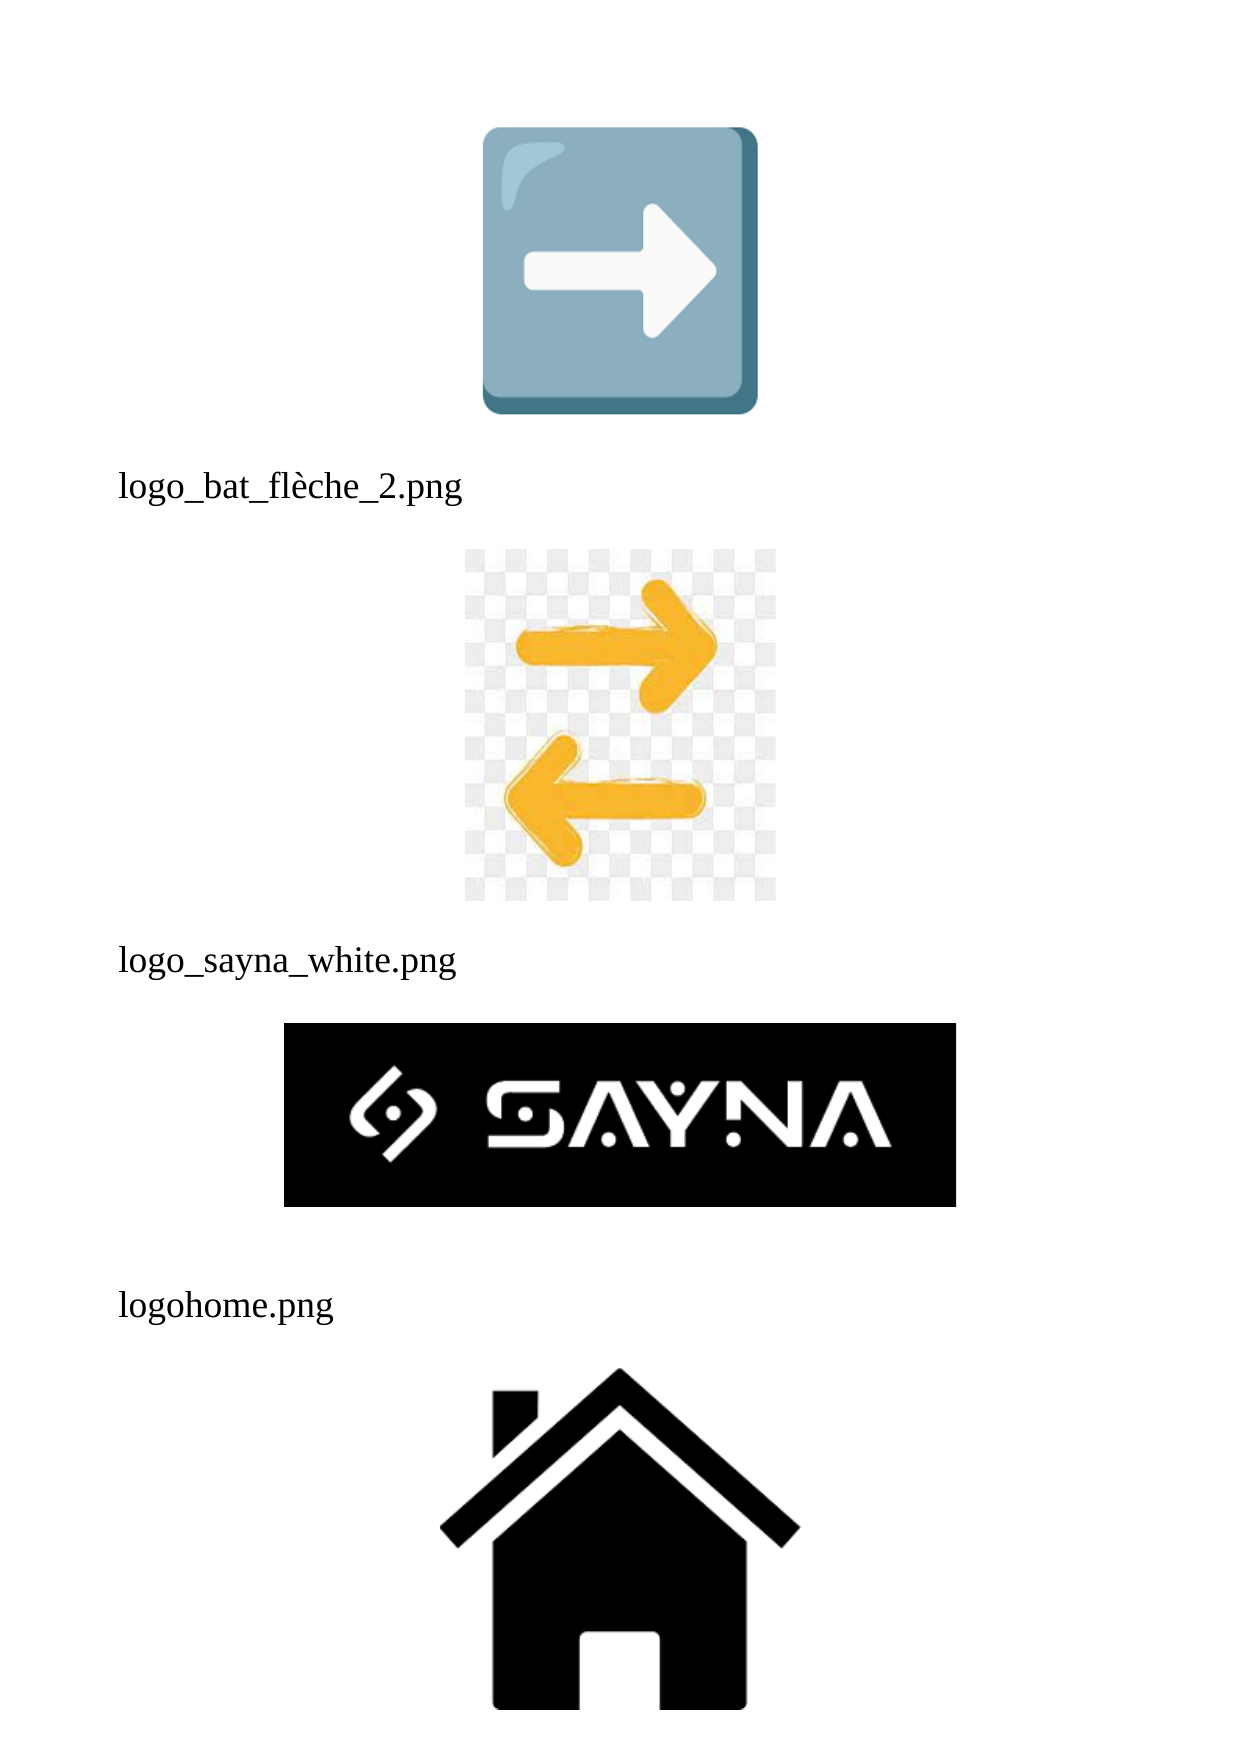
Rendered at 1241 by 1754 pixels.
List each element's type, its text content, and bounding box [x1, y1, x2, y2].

text logo_bat_flèche_2.png [118, 463, 1122, 506]
picture [439, 1368, 801, 1710]
picture [284, 1023, 957, 1207]
picture [474, 118, 767, 424]
text logo_sayna_white.png [118, 937, 1122, 981]
picture [464, 549, 776, 901]
text logohome.png [118, 1282, 1122, 1326]
